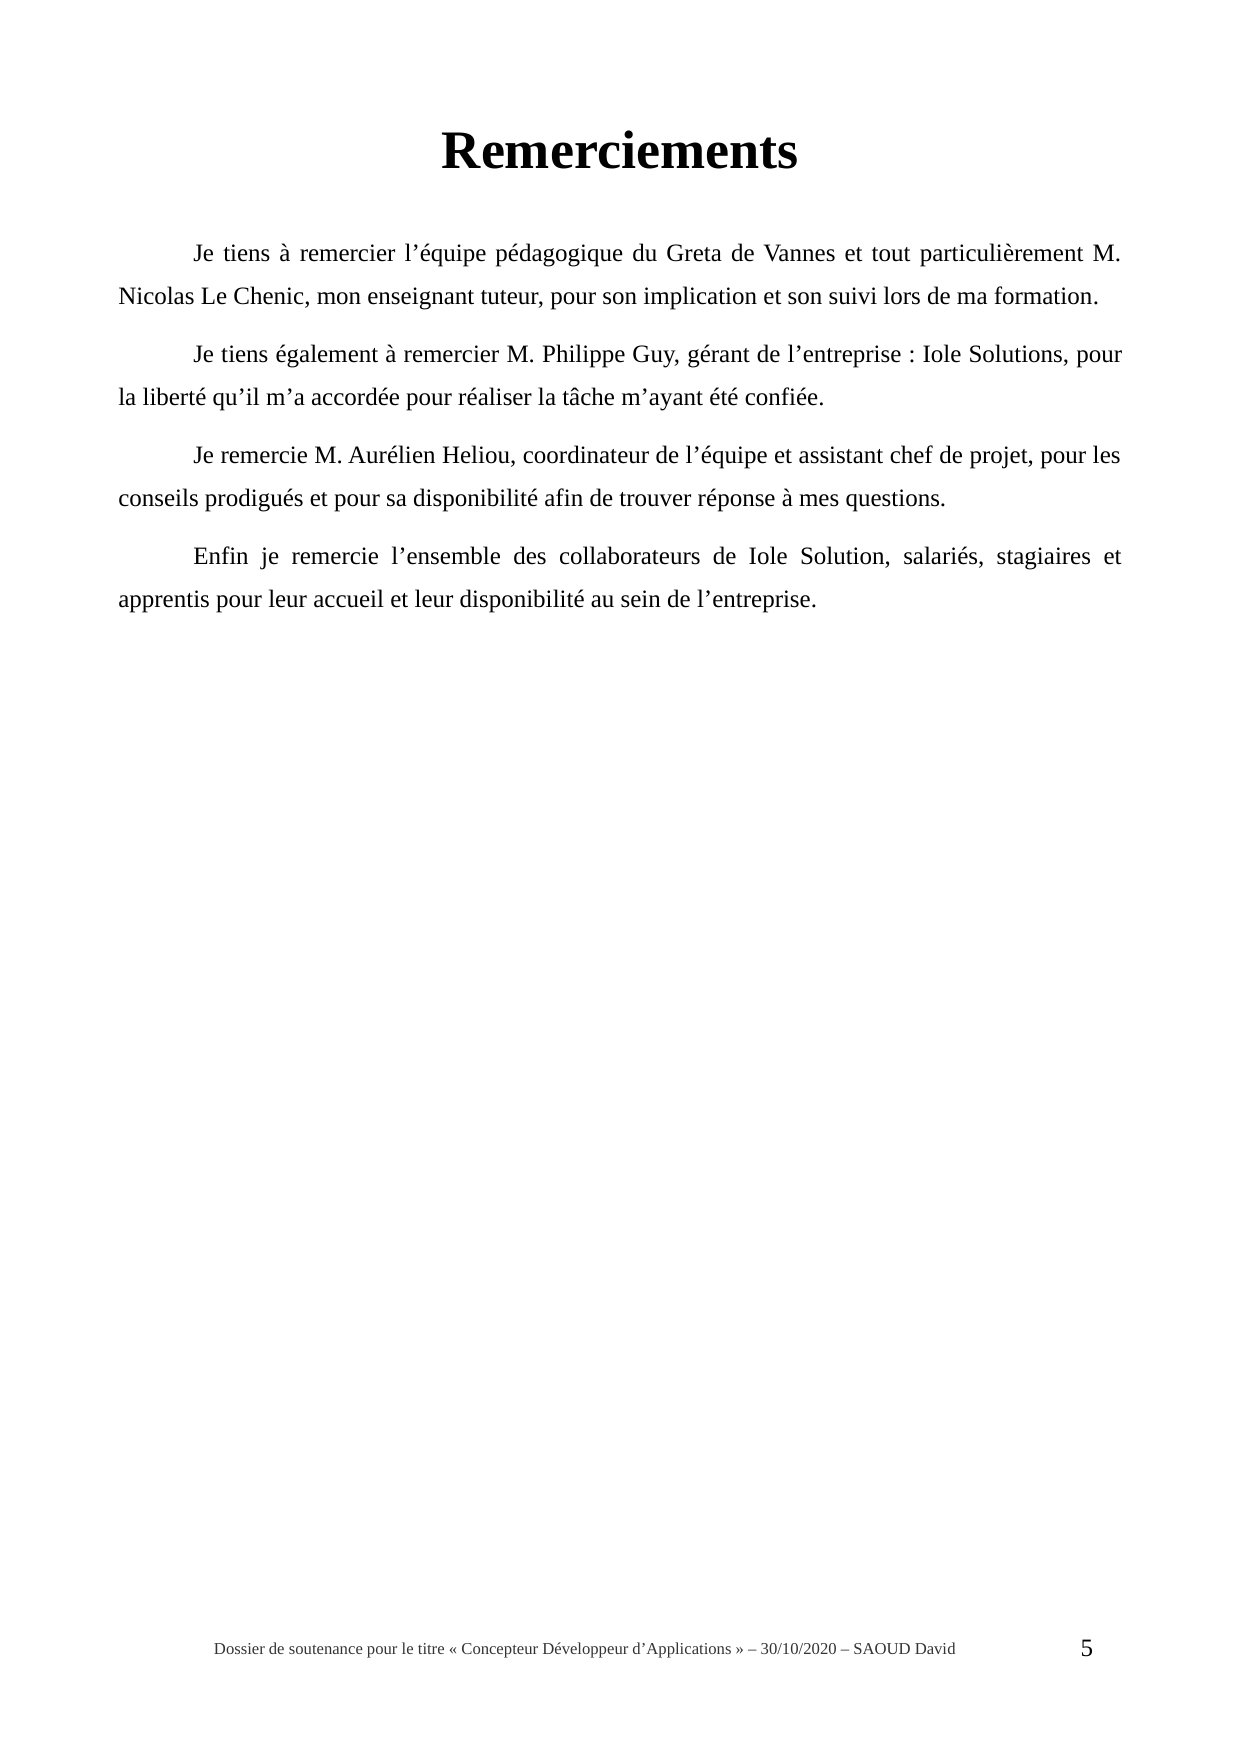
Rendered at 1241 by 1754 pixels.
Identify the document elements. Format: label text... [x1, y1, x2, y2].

text Enfin je remercie l’ensemble des collaborateurs de Iole Solution, salariés, stagiaires et apprentis pour leur accueil et leur disponibilité au sein de l’entreprise. [118, 541, 1122, 613]
subtitle Remerciements [118, 118, 1122, 180]
text Je tiens également à remercier M. Philippe Guy, gérant de l’entreprise : Iole Solutions, pour la liberté qu’il m’a accordée pour réaliser la tâche m’ayant été confiée. [118, 339, 1122, 411]
text Je tiens à remercier l’équipe pédagogique du Greta de Vannes et tout particulièrement M. Nicolas Le Chenic, mon enseignant tuteur, pour son implication et son suivi lors de ma formation. [118, 238, 1122, 310]
text Je remercie M. Aurélien Heliou, coordinateur de l’équipe et assistant chef de projet, pour les conseils prodigués et pour sa disponibilité afin de trouver réponse à mes questions. [118, 440, 1122, 512]
